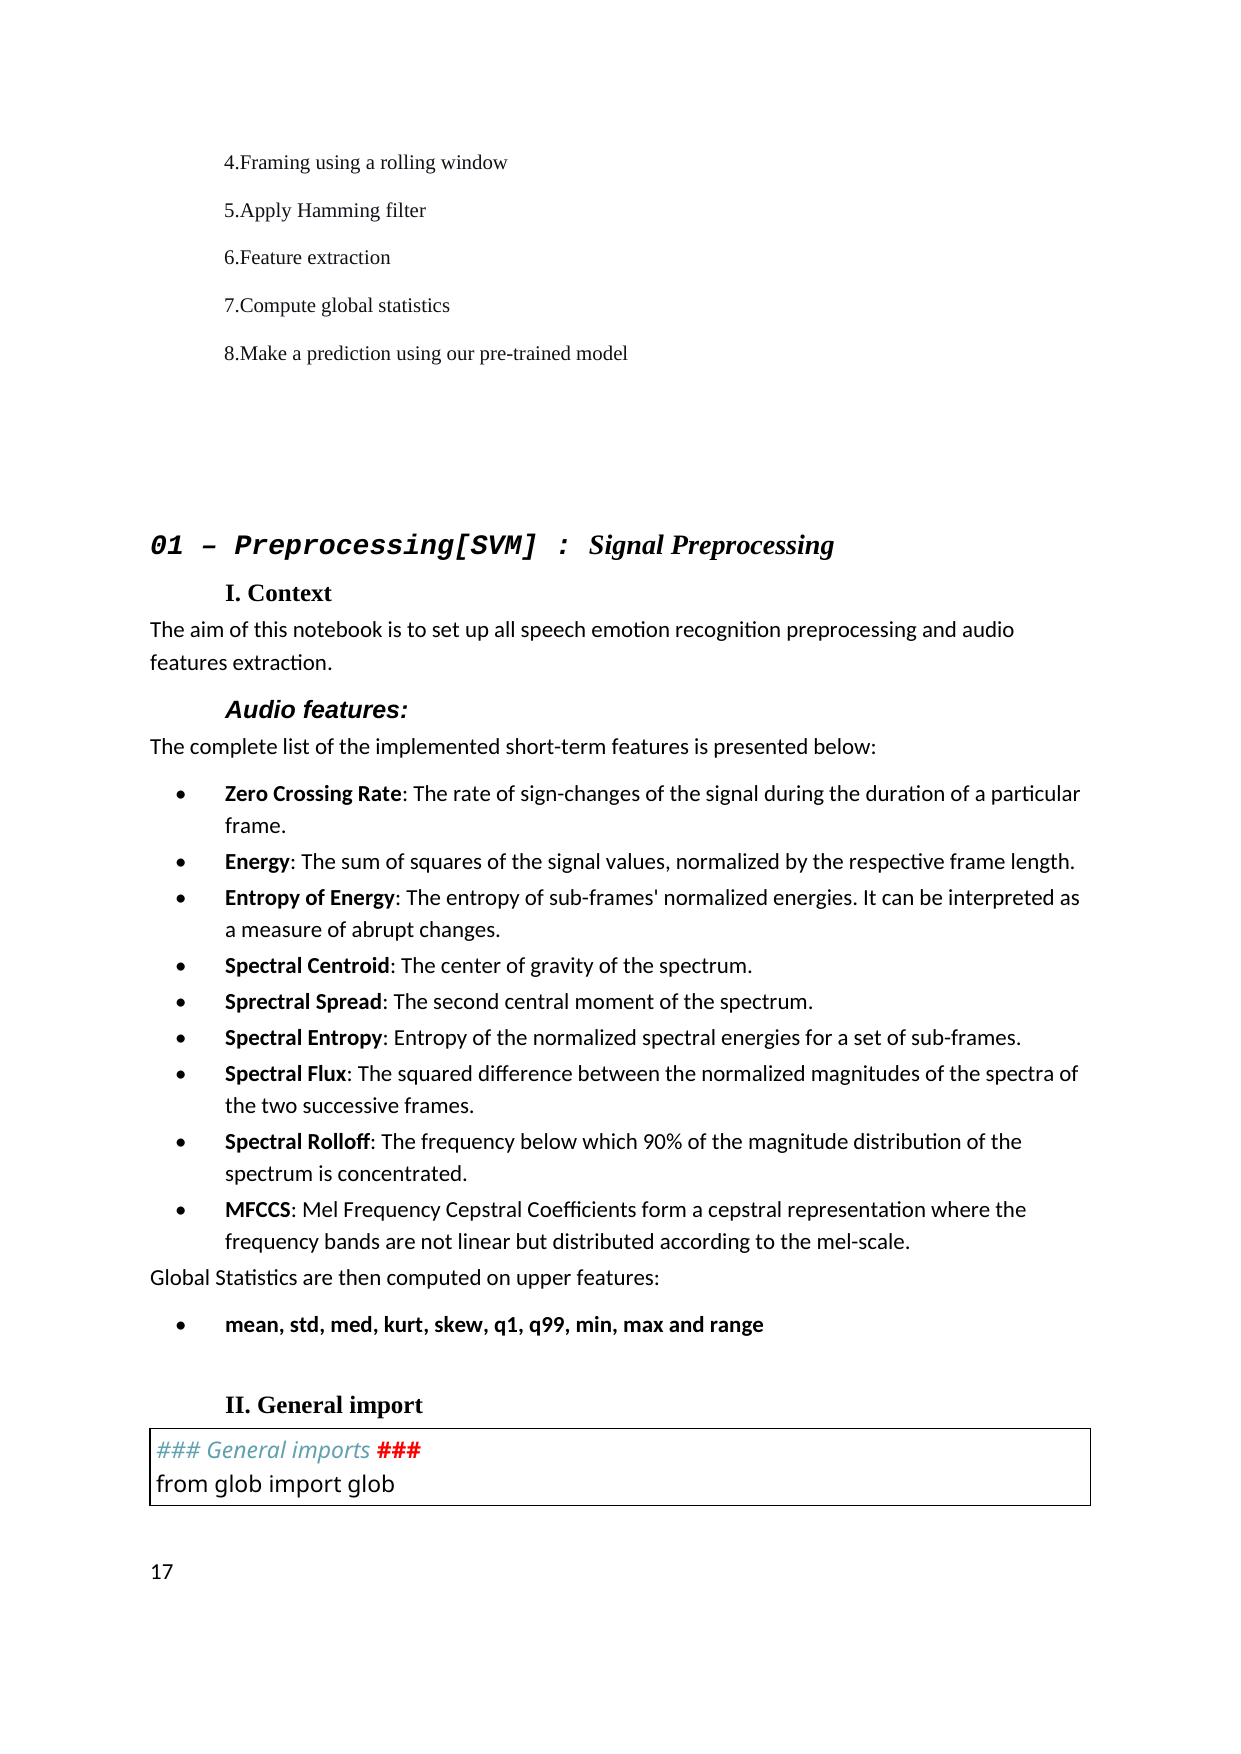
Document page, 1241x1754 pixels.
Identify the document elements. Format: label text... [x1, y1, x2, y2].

list Zero Crossing Rate: The rate of sign-changes of the signal during the duration of a particular frame. [175, 779, 1090, 839]
subtitle II. General import [150, 1390, 1090, 1419]
list Make a prediction using our pre-trained model [150, 340, 1090, 364]
list Entropy of Energy: The entropy of sub-frames' normalized energies. It can be interpreted as a measure of abrupt changes. [175, 883, 1090, 943]
text Global Statistics are then computed on upper features: [150, 1263, 1090, 1291]
list mean, std, med, kurt, skew, q1, q99, min, max and range [175, 1310, 1090, 1338]
text The aim of this notebook is to set up all speech emotion recognition preprocessing and audio features extraction. [150, 616, 1090, 676]
subtitle I. Context [150, 578, 1090, 607]
list MFCCS: Mel Frequency Cepstral Coefficients form a cepstral representation where the frequency bands are not linear but distributed according to the mel-scale. [175, 1195, 1090, 1255]
list Spectral Entropy: Entropy of the normalized spectral energies for a set of sub-frames. [175, 1023, 1090, 1051]
table_header ### General imports ### from glob import glob [151, 1429, 1090, 1505]
subtitle 01 – Preprocessing[SVM] : Signal Preprocessing [150, 528, 1090, 563]
list Feature extraction [150, 245, 1090, 269]
list Framing using a rolling window [150, 150, 1090, 174]
list Spectral Flux: The squared difference between the normalized magnitudes of the spectra of the two successive frames. [175, 1059, 1090, 1119]
subtitle Audio features: [150, 694, 1090, 723]
list Spectral Centroid: The center of gravity of the spectrum. [175, 951, 1090, 979]
list Apply Hamming filter [150, 198, 1090, 222]
list Compute global statistics [150, 293, 1090, 317]
text The complete list of the implemented short-term features is presented below: [150, 732, 1090, 760]
list Spectral Rolloff: The frequency below which 90% of the magnitude distribution of the spectrum is concentrated. [175, 1127, 1090, 1187]
list Energy: The sum of squares of the signal values, normalized by the respective frame length. [175, 847, 1090, 875]
list Sprectral Spread: The second central moment of the spectrum. [175, 987, 1090, 1015]
